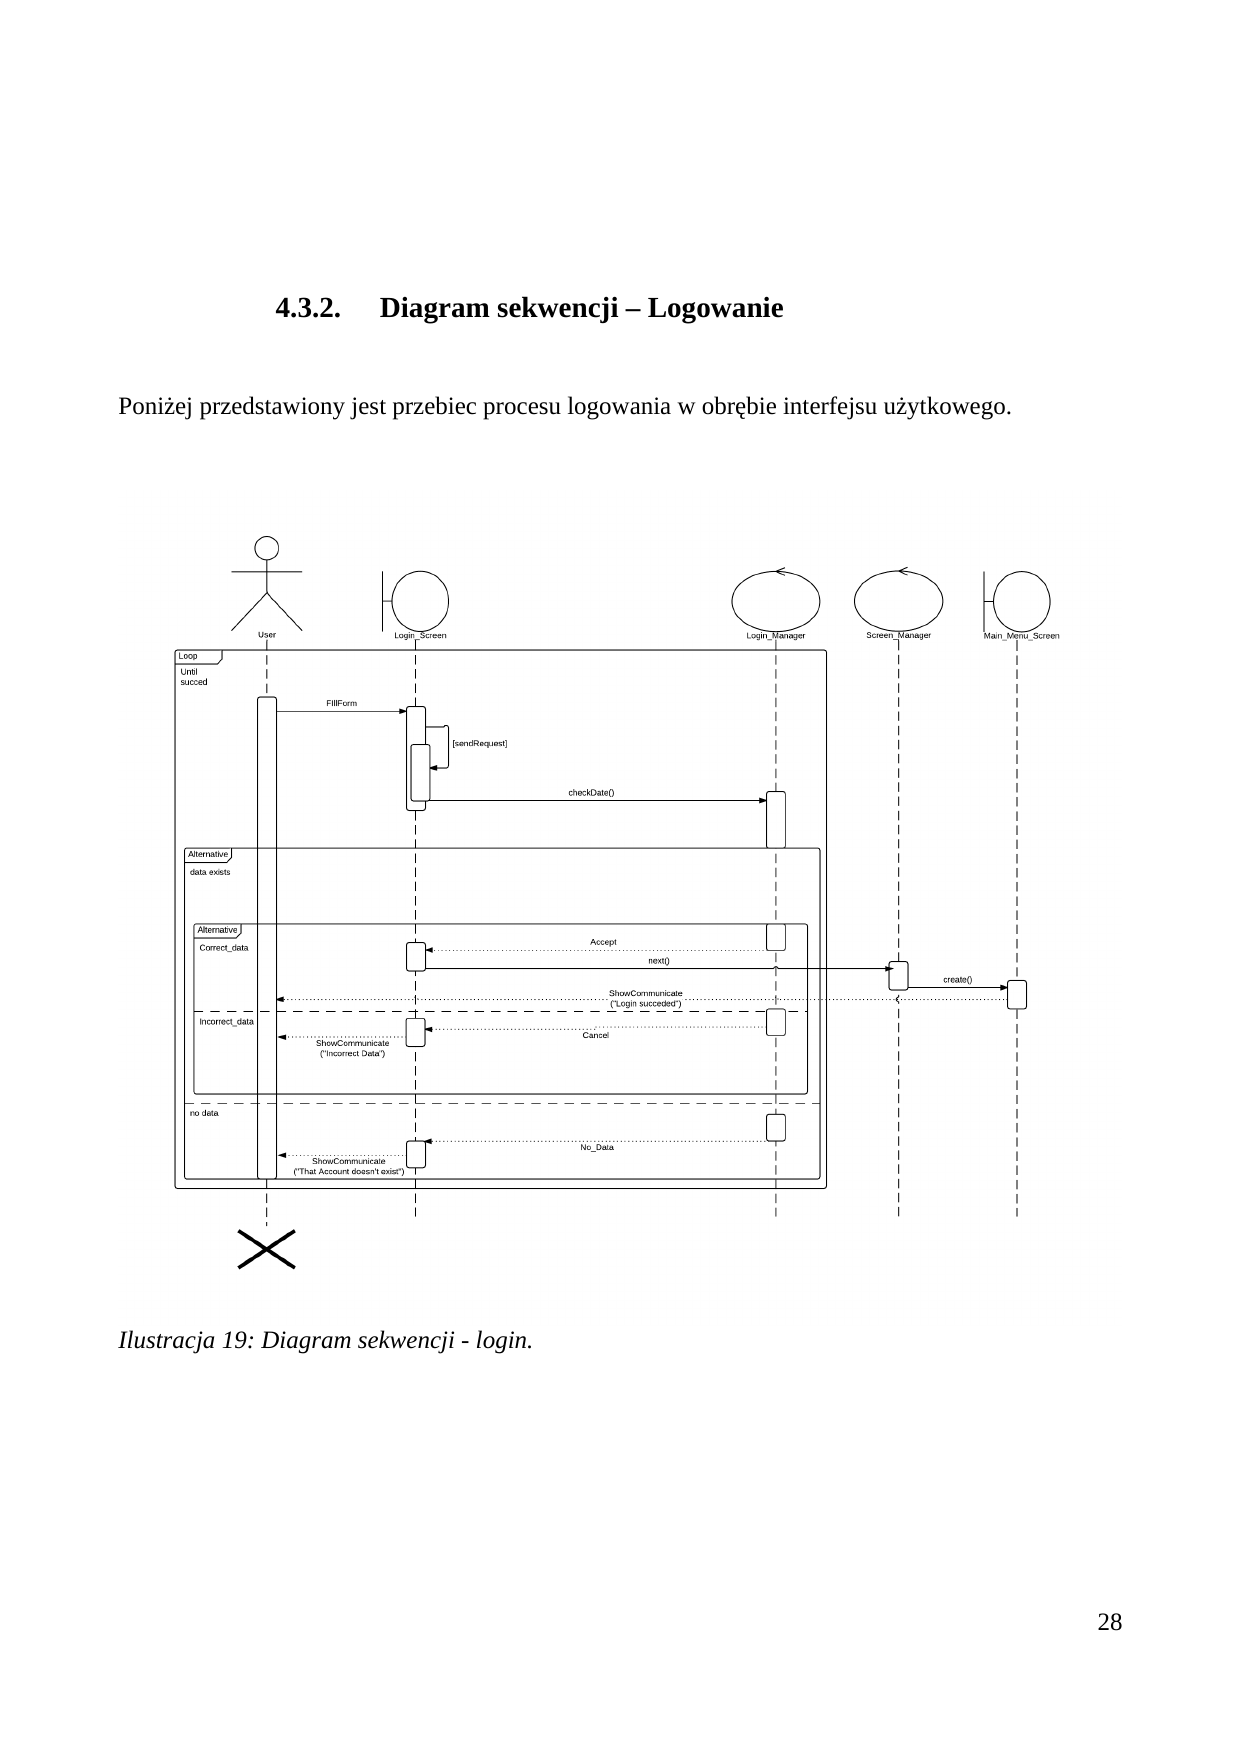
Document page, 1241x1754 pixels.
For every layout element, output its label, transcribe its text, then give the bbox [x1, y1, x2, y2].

picture [118, 490, 1123, 1326]
text Ilustracja 19: Diagram sekwencji - login. [118, 1326, 1122, 1354]
list Diagram sekwencji – Logowanie [268, 291, 1122, 324]
text Poniżej przedstawiony jest przebiec procesu logowania w obrębie interfejsu użytkowego. [118, 391, 1122, 420]
